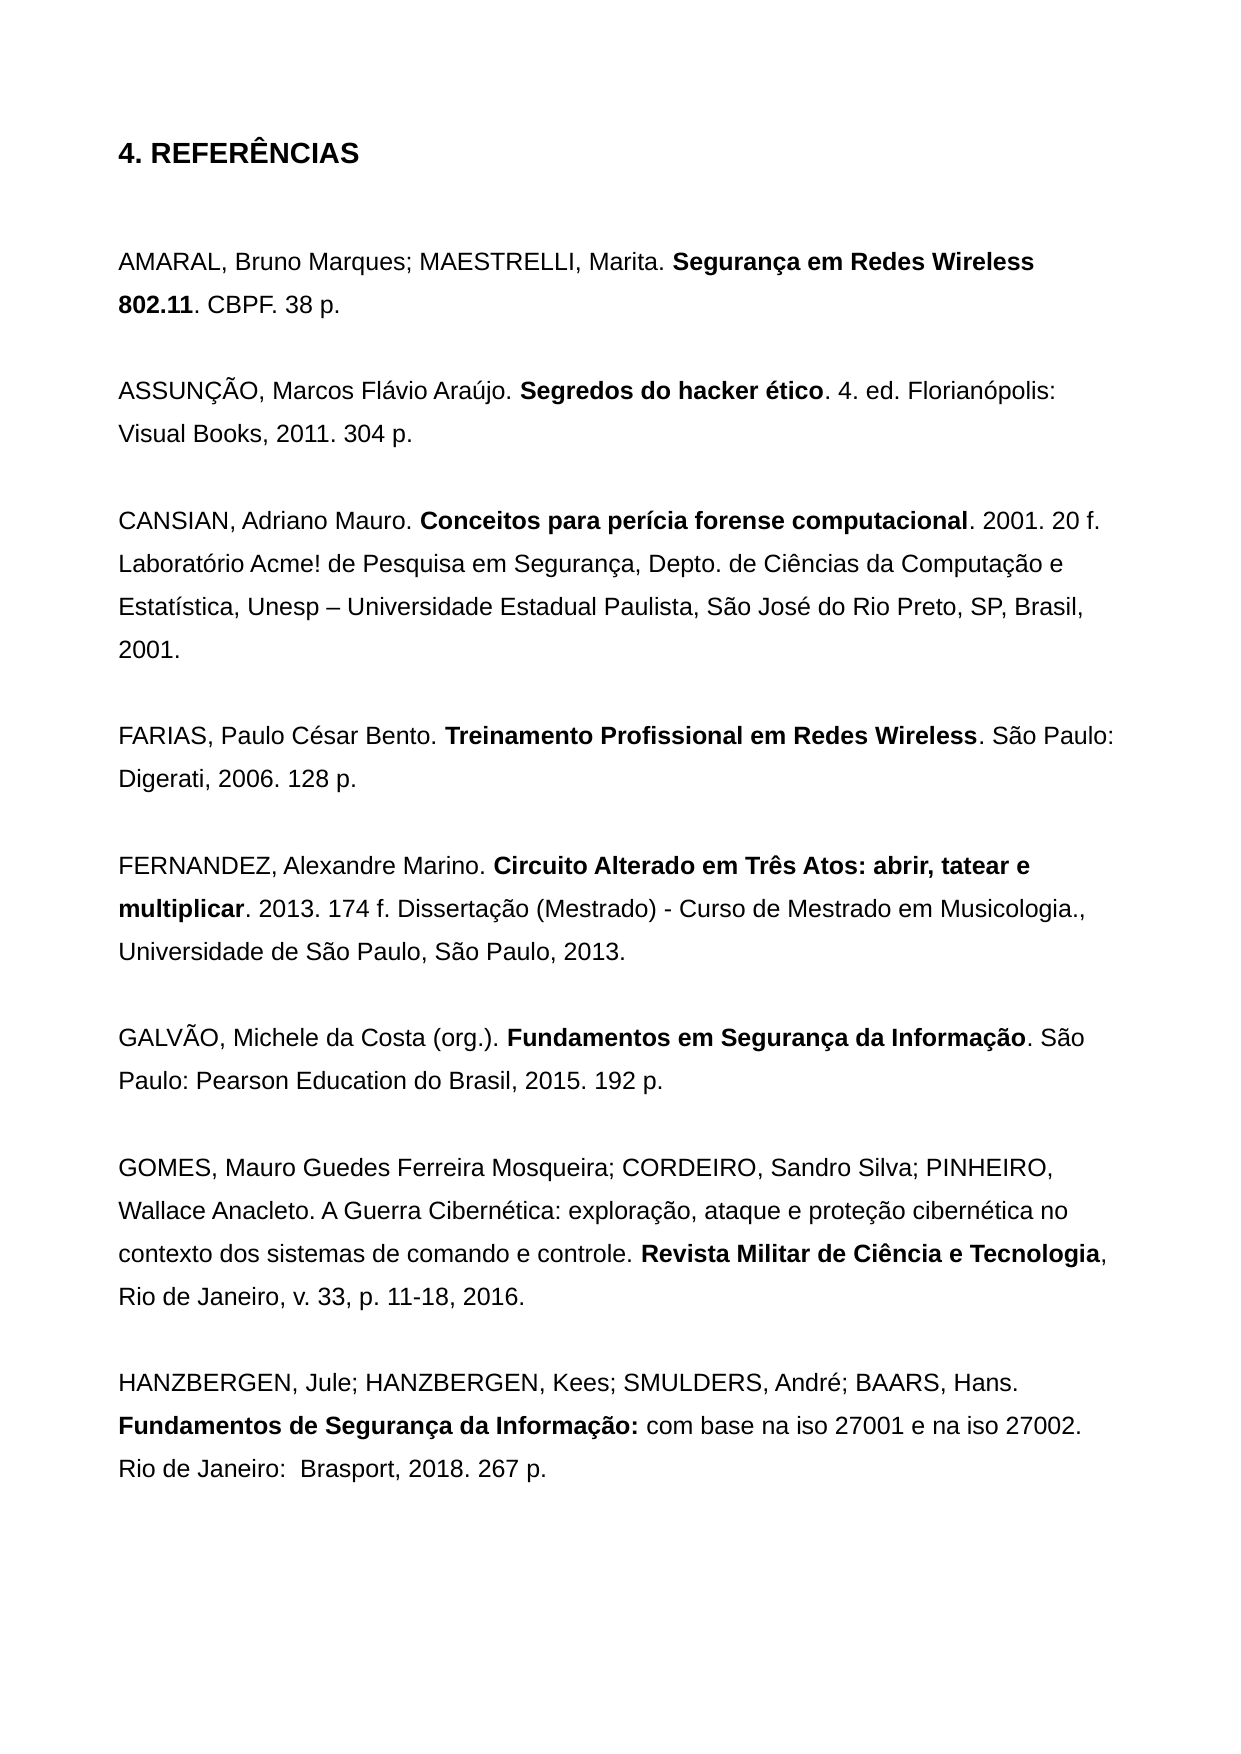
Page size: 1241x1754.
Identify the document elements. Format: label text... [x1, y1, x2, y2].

text GOMES, Mauro Guedes Ferreira Mosqueira; CORDEIRO, Sandro Silva; PINHEIRO, Wallace Anacleto. A Guerra Cibernética: exploração, ataque e proteção cibernética no contexto dos sistemas de comando e controle. Revista Militar de Ciência e Tecnologia, Rio de Janeiro, v. 33, p. 11-18, 2016. [118, 1153, 1122, 1311]
subtitle 4. REFERÊNCIAS [118, 136, 1122, 169]
text FERNANDEZ, Alexandre Marino. Circuito Alterado em Três Atos: abrir, tatear e multiplicar. 2013. 174 f. Dissertação (Mestrado) - Curso de Mestrado em Musicologia., Universidade de São Paulo, São Paulo, 2013. [118, 851, 1122, 966]
text ASSUNÇÃO, Marcos Flávio Araújo. Segredos do hacker ético. 4. ed. Florianópolis: Visual Books, 2011. 304 p. [118, 376, 1122, 448]
text AMARAL, Bruno Marques; MAESTRELLI, Marita. Segurança em Redes Wireless 802.11. CBPF. 38 p. [118, 247, 1122, 319]
text GALVÃO, Michele da Costa (org.). Fundamentos em Segurança da Informação. São Paulo: Pearson Education do Brasil, 2015. 192 p. [118, 1023, 1122, 1095]
text HANZBERGEN, Jule; HANZBERGEN, Kees; SMULDERS, André; BAARS, Hans. Fundamentos de Segurança da Informação: com base na iso 27001 e na iso 27002. Rio de Janeiro: Brasport, 2018. 267 p. [118, 1368, 1122, 1483]
text CANSIAN, Adriano Mauro. Conceitos para perícia forense computacional. 2001. 20 f. Laboratório Acme! de Pesquisa em Segurança, Depto. de Ciências da Computação e Estatística, Unesp – Universidade Estadual Paulista, São José do Rio Preto, SP, Brasil, 2001. [118, 506, 1122, 664]
text FARIAS, Paulo César Bento. Treinamento Profissional em Redes Wireless. São Paulo: Digerati, 2006. 128 p. [118, 721, 1122, 793]
